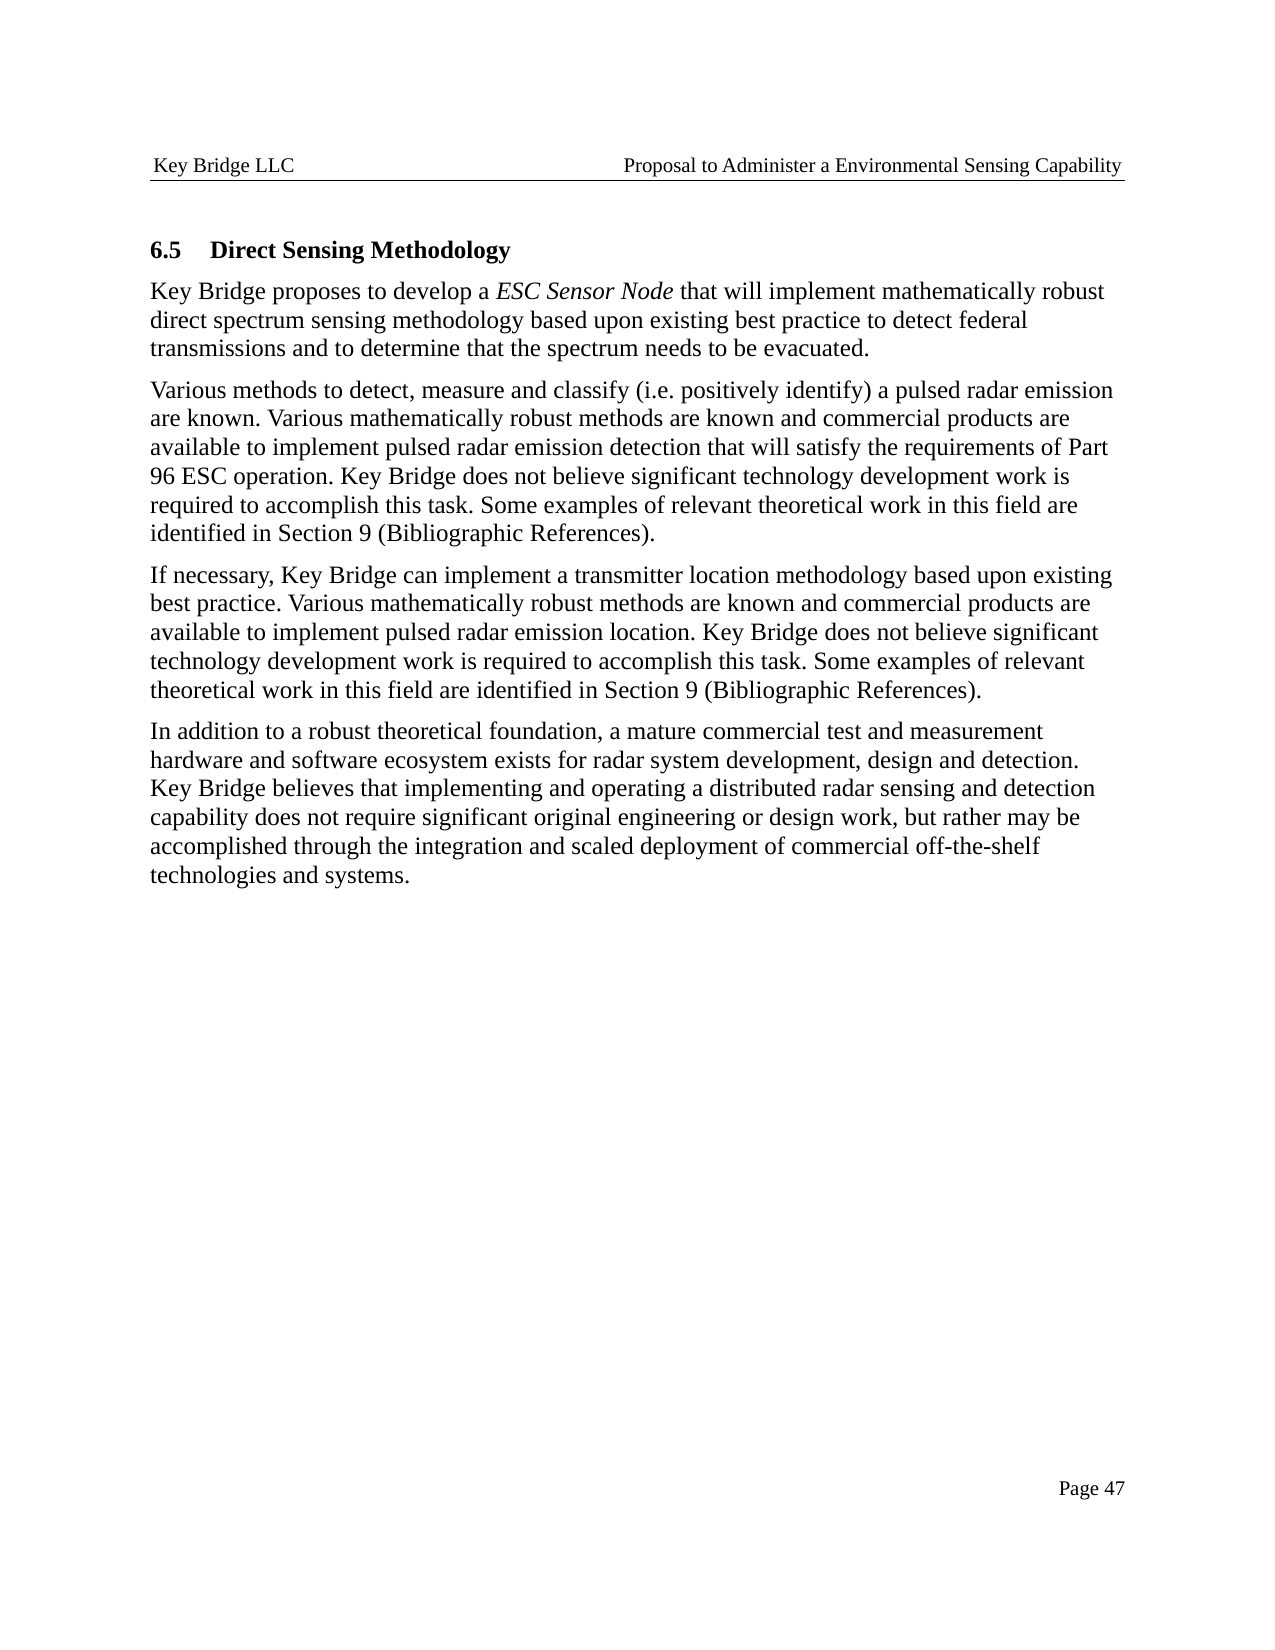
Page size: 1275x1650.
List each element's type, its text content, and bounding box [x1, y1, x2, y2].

text In addition to a robust theoretical foundation, a mature commercial test and measurement hardware and software ecosystem exists for radar system development, design and detection. Key Bridge believes that implementing and operating a distributed radar sensing and detection capability does not require significant original engineering or design work, but rather may be accomplished through the integration and scaled deployment of commercial off-the-shelf technologies and systems. [150, 716, 1125, 888]
subtitle Direct Sensing Methodology [150, 235, 1125, 263]
text If necessary, Key Bridge can implement a transmitter location methodology based upon existing best practice. Various mathematically robust methods are known and commercial products are available to implement pulsed radar emission location. Key Bridge does not believe significant technology development work is required to accomplish this task. Some examples of relevant theoretical work in this field are identified in Section 9 (Bibliographic References). [150, 560, 1125, 703]
text Various methods to detect, measure and classify (i.e. positively identify) a pulsed radar emission are known. Various mathematically robust methods are known and commercial products are available to implement pulsed radar emission detection that will satisfy the requirements of Part 96 ESC operation. Key Bridge does not believe significant technology development work is required to accomplish this task. Some examples of relevant theoretical work in this field are identified in Section 9 (Bibliographic References). [150, 375, 1125, 547]
text Key Bridge proposes to develop a ESC Sensor Node that will implement mathematically robust direct spectrum sensing methodology based upon existing best practice to detect federal transmissions and to determine that the spectrum needs to be evacuated. [150, 276, 1125, 362]
